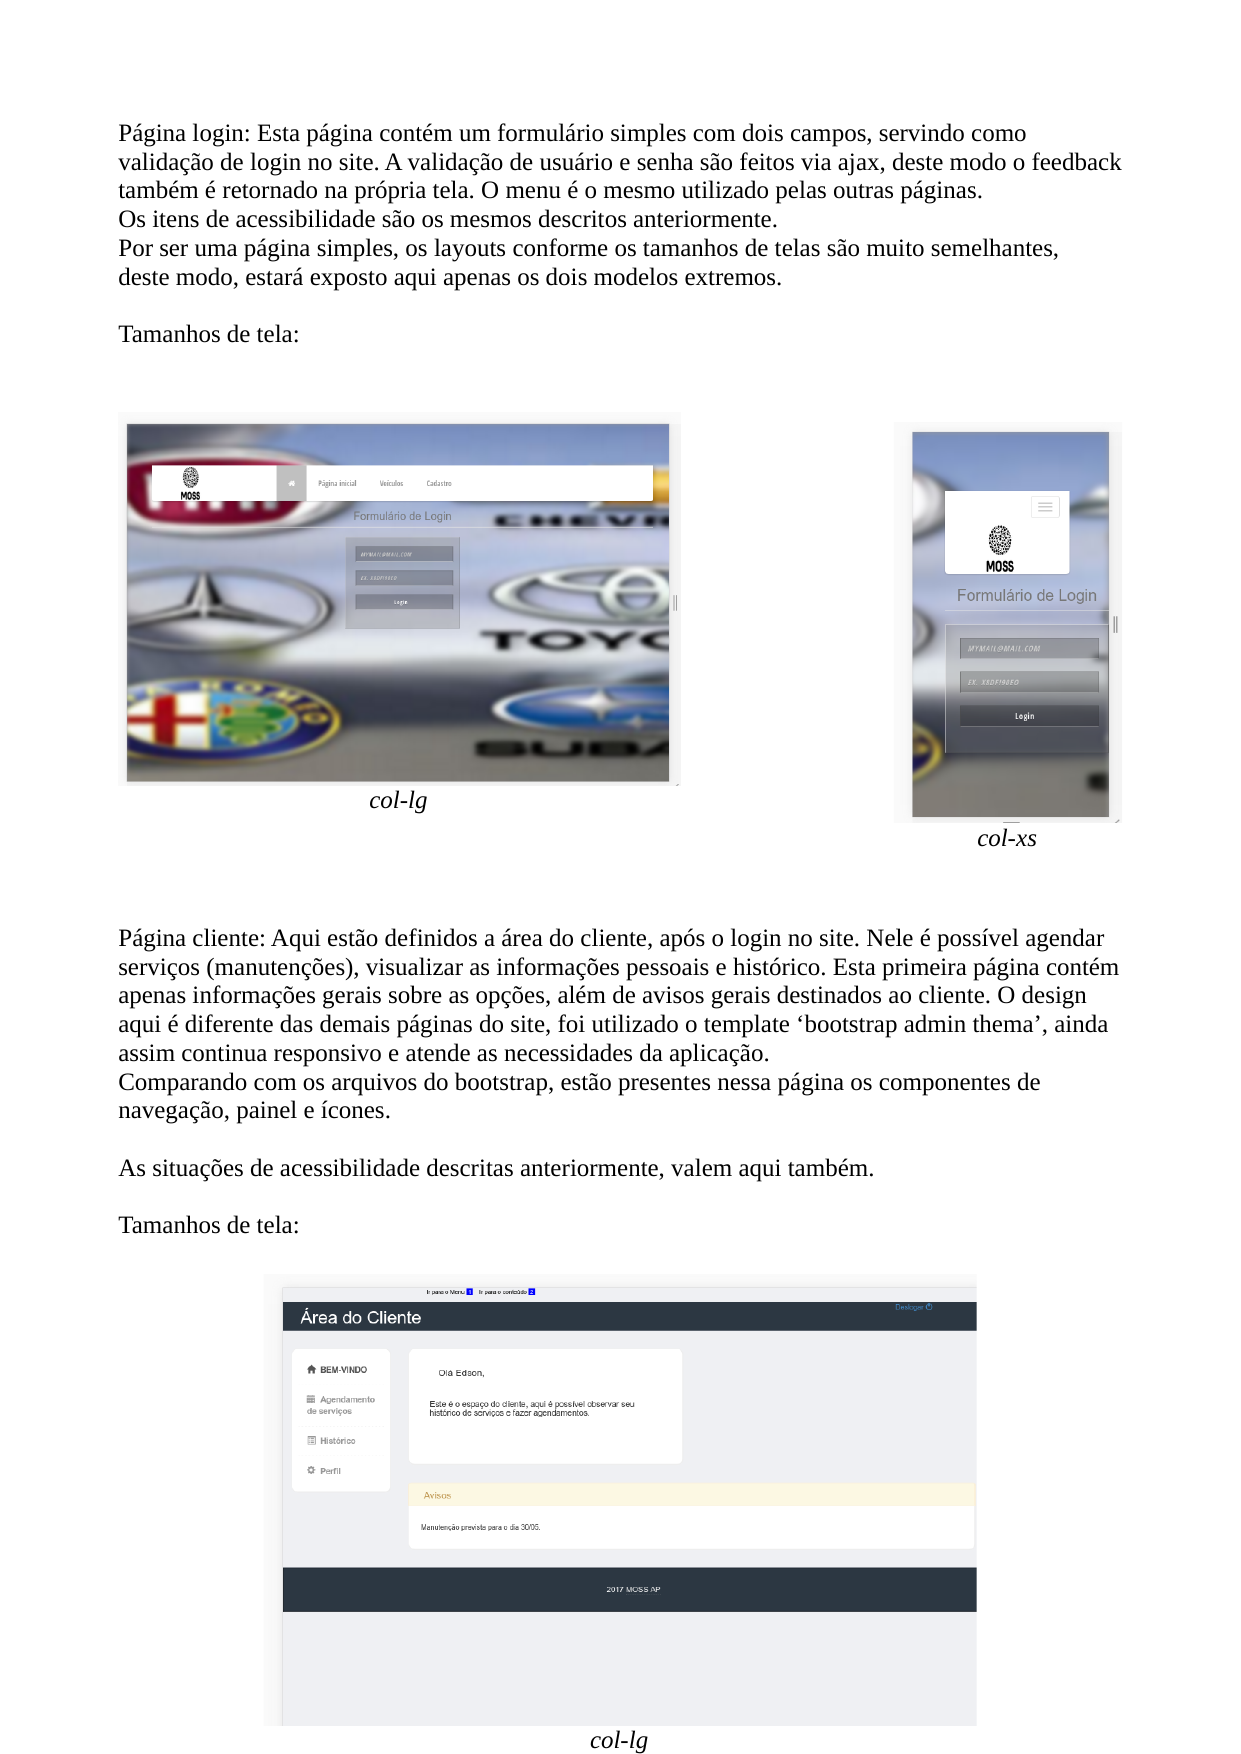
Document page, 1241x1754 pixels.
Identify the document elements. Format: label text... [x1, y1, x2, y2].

text col-lg [118, 786, 681, 814]
text Comparando com os arquivos do bootstrap, estão presentes nessa página os componentes de navegação, painel e ícones. [118, 1067, 1122, 1124]
text As situações de acessibilidade descritas anteriormente, valem aqui também. [118, 1153, 1122, 1182]
text serviços (manutenções), visualizar as informações pessoais e histórico. Esta primeira página contém apenas informações gerais sobre as opções, além de avisos gerais destinados ao cliente. O design aqui é diferente das demais páginas do site, foi utilizado o template ‘bootstrap admin thema’, ainda assim continua responsivo e atende as necessidades da aplicação. [118, 952, 1122, 1067]
text Página login: Esta página contém um formulário simples com dois campos, servindo como validação de login no site. A validação de usuário e senha são feitos via ajax, deste modo o feedback também é retornado na própria tela. O menu é o mesmo utilizado pelas outras páginas. [118, 118, 1122, 204]
text Tamanhos de tela: [118, 1211, 1122, 1239]
picture [893, 422, 1123, 823]
text Os itens de acessibilidade são os mesmos descritos anteriormente. [118, 204, 1122, 233]
picture [118, 412, 681, 786]
text deste modo, estará exposto aqui apenas os dois modelos extremos. [118, 262, 1122, 291]
text Tamanhos de tela: [118, 319, 1122, 348]
text col-lg [264, 1726, 977, 1754]
text col-xs [894, 823, 1122, 851]
text Por ser uma página simples, os layouts conforme os tamanhos de telas são muito semelhantes, [118, 233, 1122, 262]
text Página cliente: Aqui estão definidos a área do cliente, após o login no site. Nele é possível agendar [118, 923, 1122, 952]
picture [263, 1274, 977, 1726]
